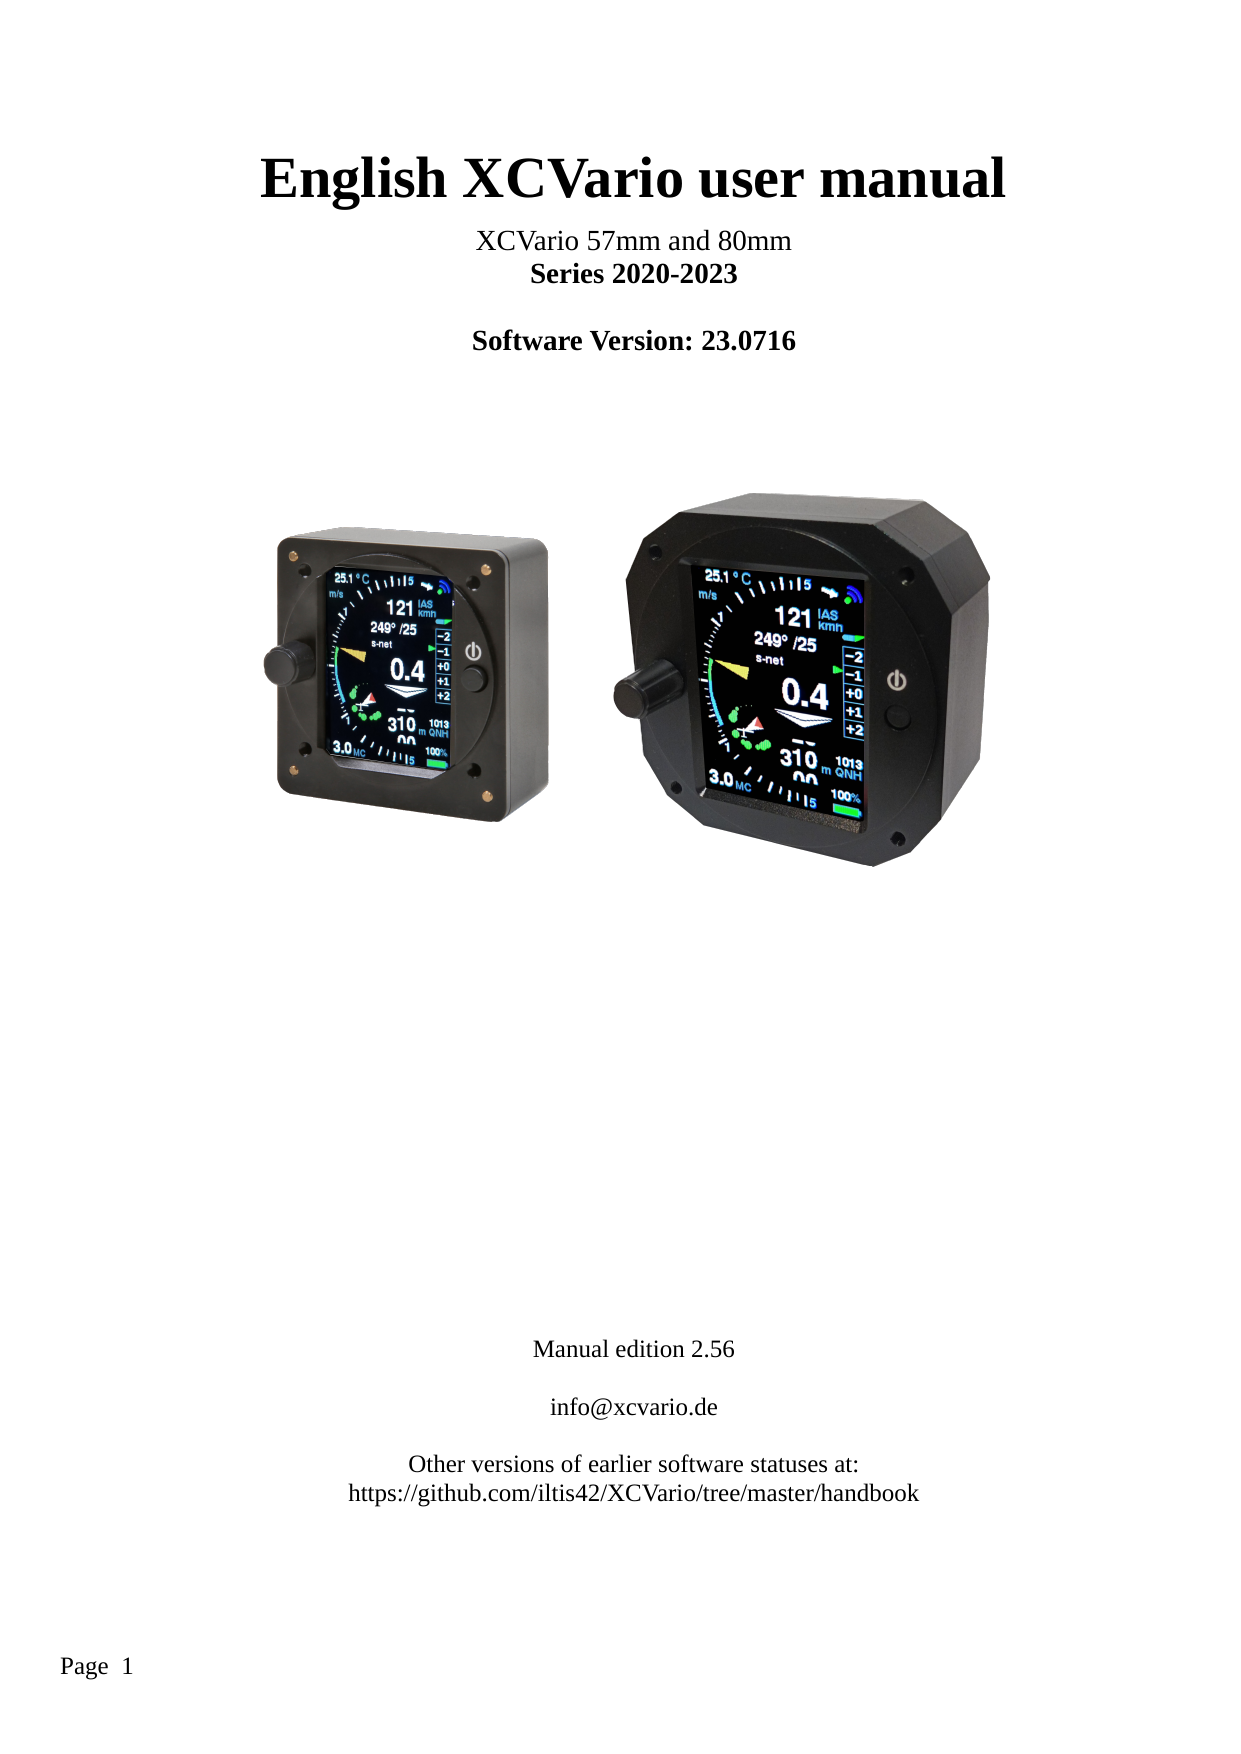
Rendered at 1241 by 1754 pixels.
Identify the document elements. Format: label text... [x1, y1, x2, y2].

picture [263, 527, 549, 822]
text info@xcvario.de [60, 1392, 1207, 1421]
picture [613, 493, 991, 867]
text Manual edition 2.56 [60, 1334, 1207, 1363]
title English XCVario user manual [60, 143, 1207, 210]
text Other versions of earlier software statuses at: [60, 1449, 1207, 1478]
text https://github.com/iltis42/XCVario/tree/master/handbook [60, 1478, 1207, 1507]
text XCVario 57mm and 80mm Series 2020-2023 Software Version: 23.0716 [60, 223, 1207, 386]
